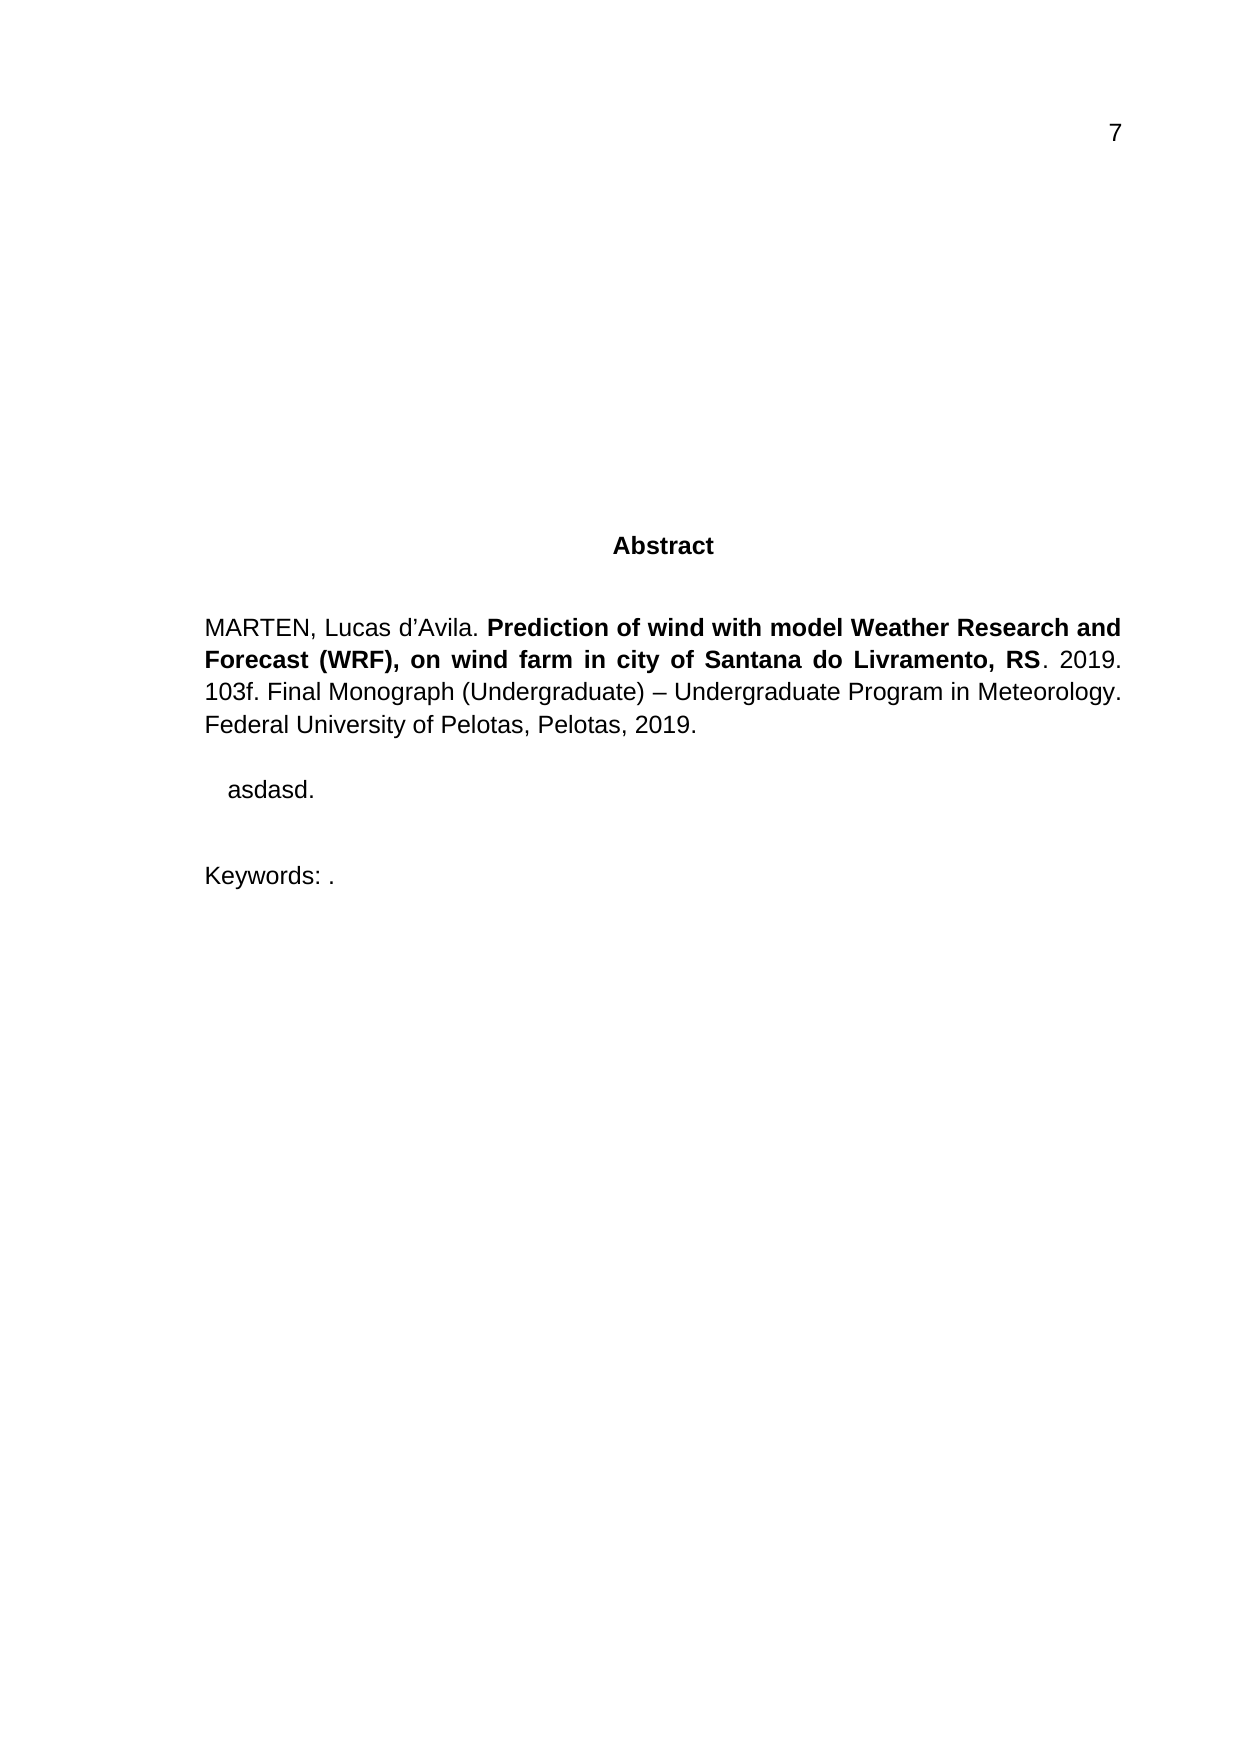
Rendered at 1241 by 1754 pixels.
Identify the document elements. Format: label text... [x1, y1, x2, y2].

text asdasd. [204, 774, 1122, 803]
text Abstract [177, 531, 1149, 560]
text Keywords: . [204, 861, 1122, 889]
text MARTEN, Lucas d’Avila. Prediction of wind with model Weather Research and Forecast (WRF), on wind farm in city of Santana do Livramento, RS. 2019. 103f. Final Monograph (Undergraduate) – Undergraduate Program in Meteorology. Federal University of Pelotas, Pelotas, 2019. [204, 613, 1122, 738]
